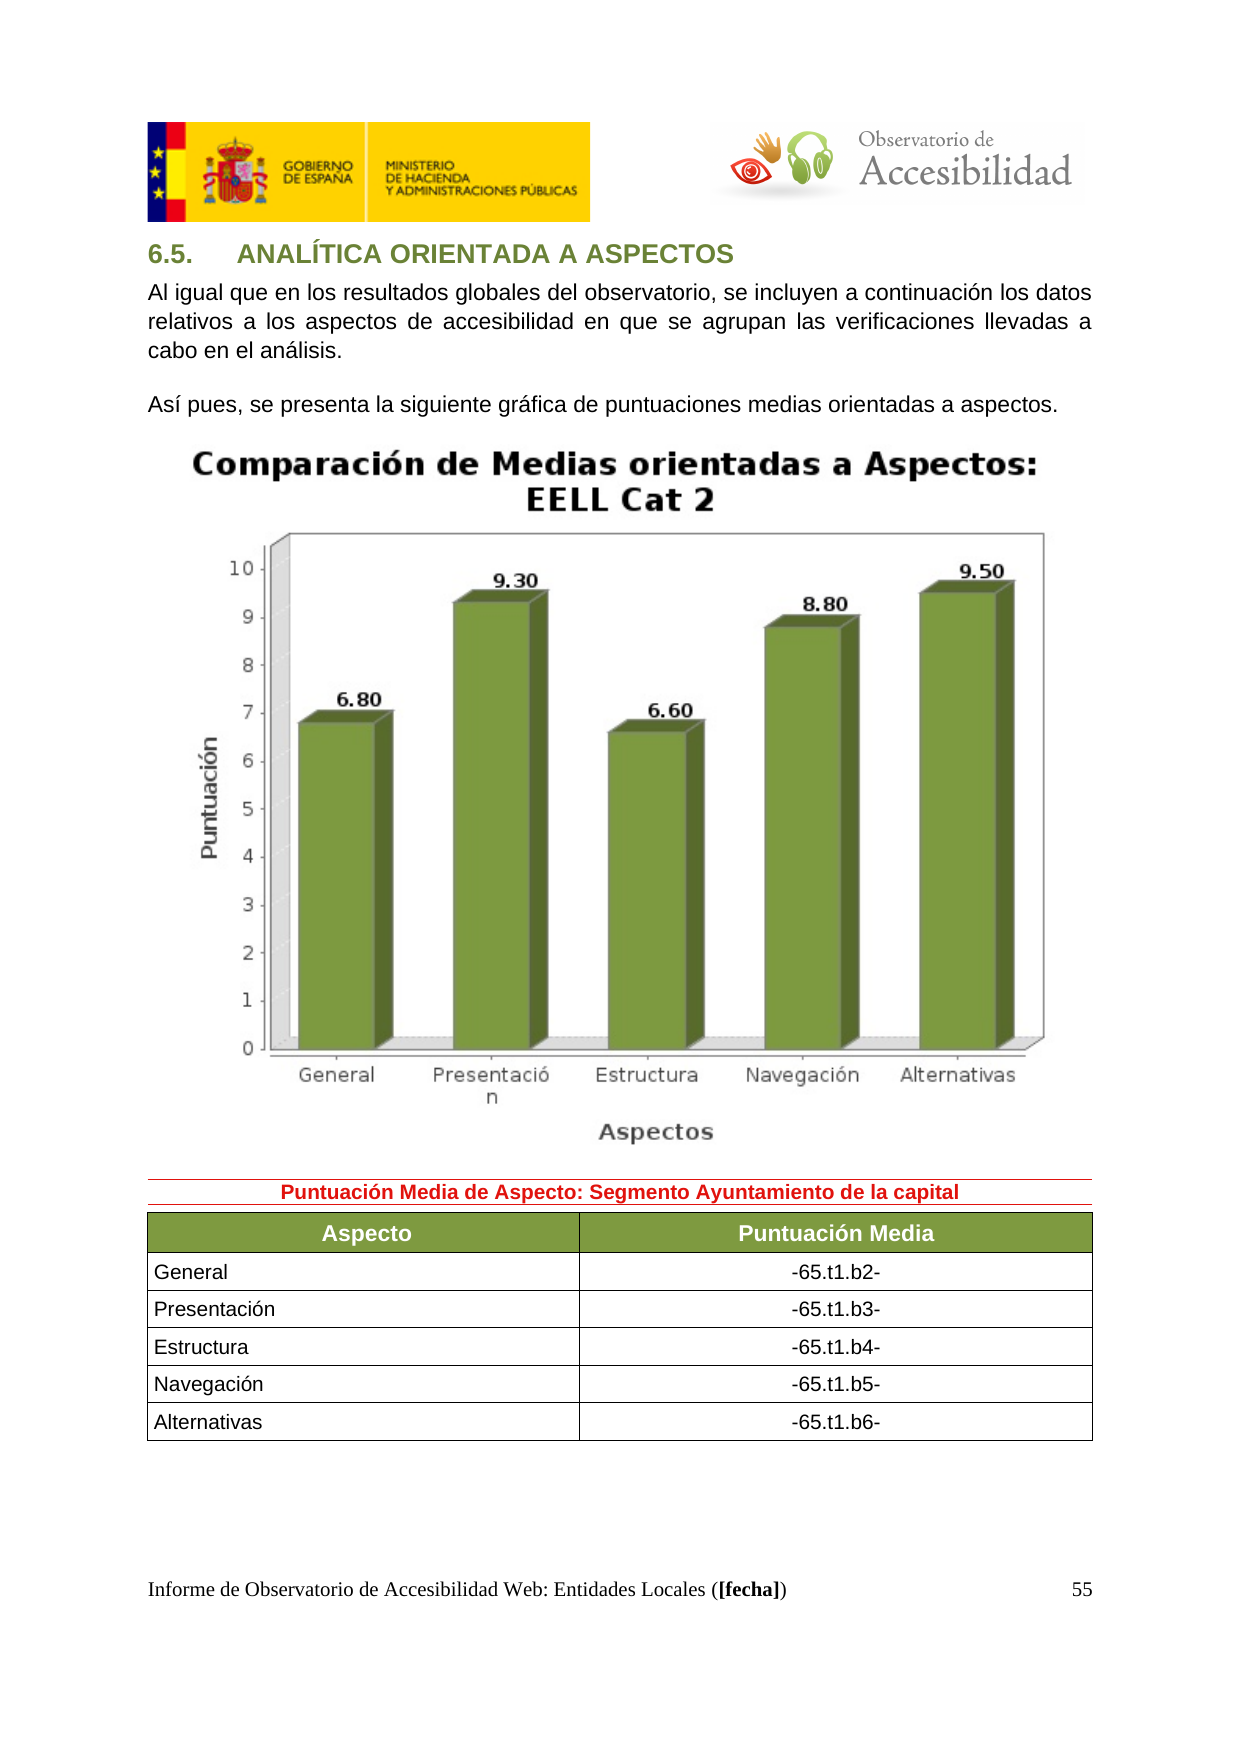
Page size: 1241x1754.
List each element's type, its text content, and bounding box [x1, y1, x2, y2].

picture [178, 444, 1062, 1154]
list Analítica orientada a aspectos [148, 238, 1092, 269]
table_cell Presentación [148, 1291, 579, 1327]
table_cell -65.t1.b5- [580, 1366, 1092, 1402]
picture [710, 122, 1086, 205]
table_header Puntuación Media [580, 1213, 1092, 1252]
table_cell -65.t1.b2- [580, 1253, 1092, 1290]
text Puntuación Media de Aspecto: Segmento Ayuntamiento de la capital [148, 1180, 1092, 1204]
table_cell General [148, 1253, 579, 1290]
table_cell Estructura [148, 1328, 579, 1365]
picture [147, 122, 591, 222]
table_cell Alternativas [148, 1403, 579, 1440]
table_header Aspecto [148, 1213, 579, 1252]
table_cell Navegación [148, 1366, 579, 1402]
table_cell -65.t1.b6- [580, 1403, 1092, 1440]
text Al igual que en los resultados globales del observatorio, se incluyen a continuación los datos relativos a los aspectos de accesibilidad en que se agrupan las verificaciones llevadas a cabo en el análisis. [148, 279, 1092, 363]
table_cell -65.t1.b4- [580, 1328, 1092, 1365]
text Así pues, se presenta la siguiente gráfica de puntuaciones medias orientadas a aspectos. [148, 391, 1092, 417]
table_cell -65.t1.b3- [580, 1291, 1092, 1327]
